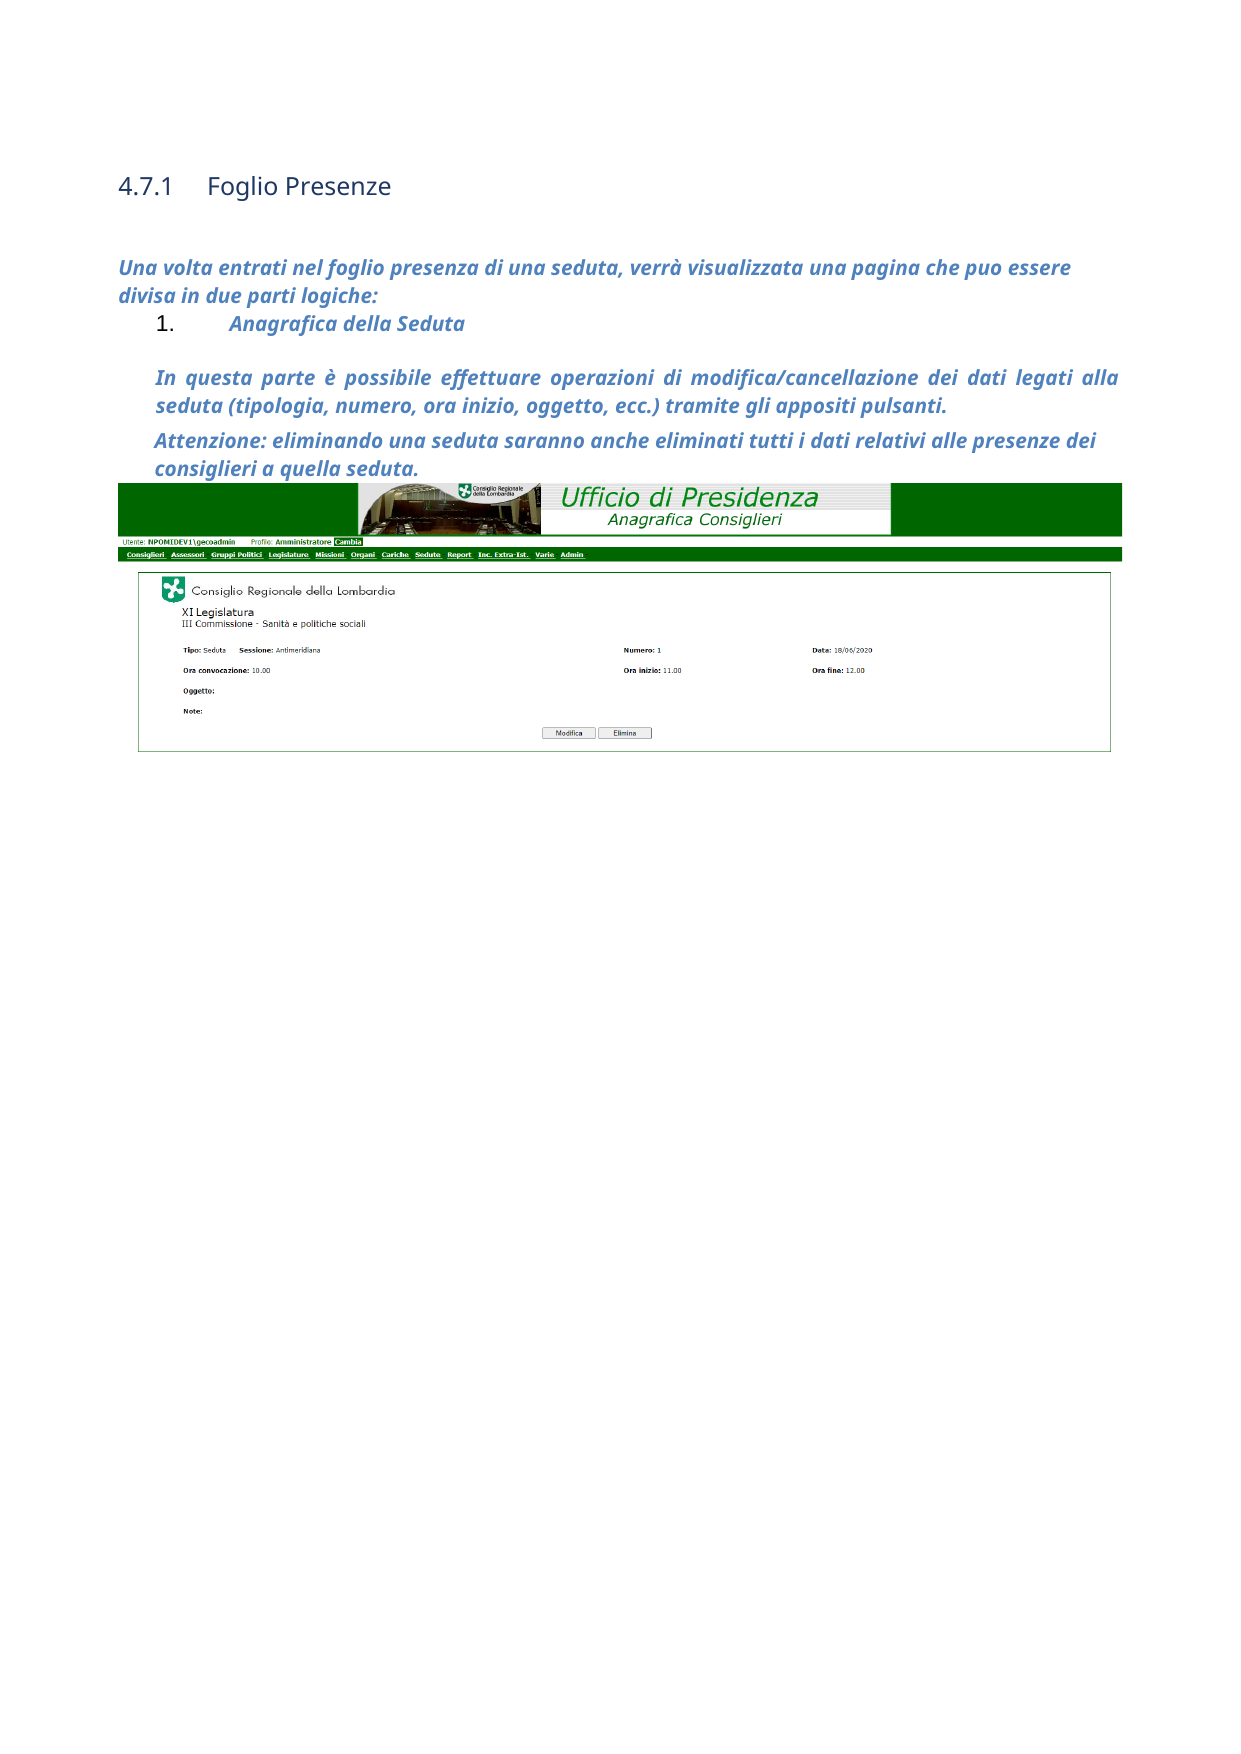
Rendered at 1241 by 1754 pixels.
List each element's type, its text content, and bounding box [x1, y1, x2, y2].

text In questa parte è possibile effettuare operazioni di modifica/cancellazione dei dati legati alla seduta (tipologia, numero, ora inizio, oggetto, ecc.) tramite gli appositi pulsanti. [156, 363, 1122, 420]
list Foglio Presenze [118, 168, 1122, 202]
text Una volta entrati nel foglio presenza di una seduta, verrà visualizzata una pagina che puo essere divisa in due parti logiche: [118, 253, 1122, 309]
text Attenzione: eliminando una seduta saranno anche eliminati tutti i dati relativi alle presenze dei consiglieri a quella seduta. [154, 426, 1122, 483]
list Anagrafica della Seduta [156, 309, 1122, 338]
